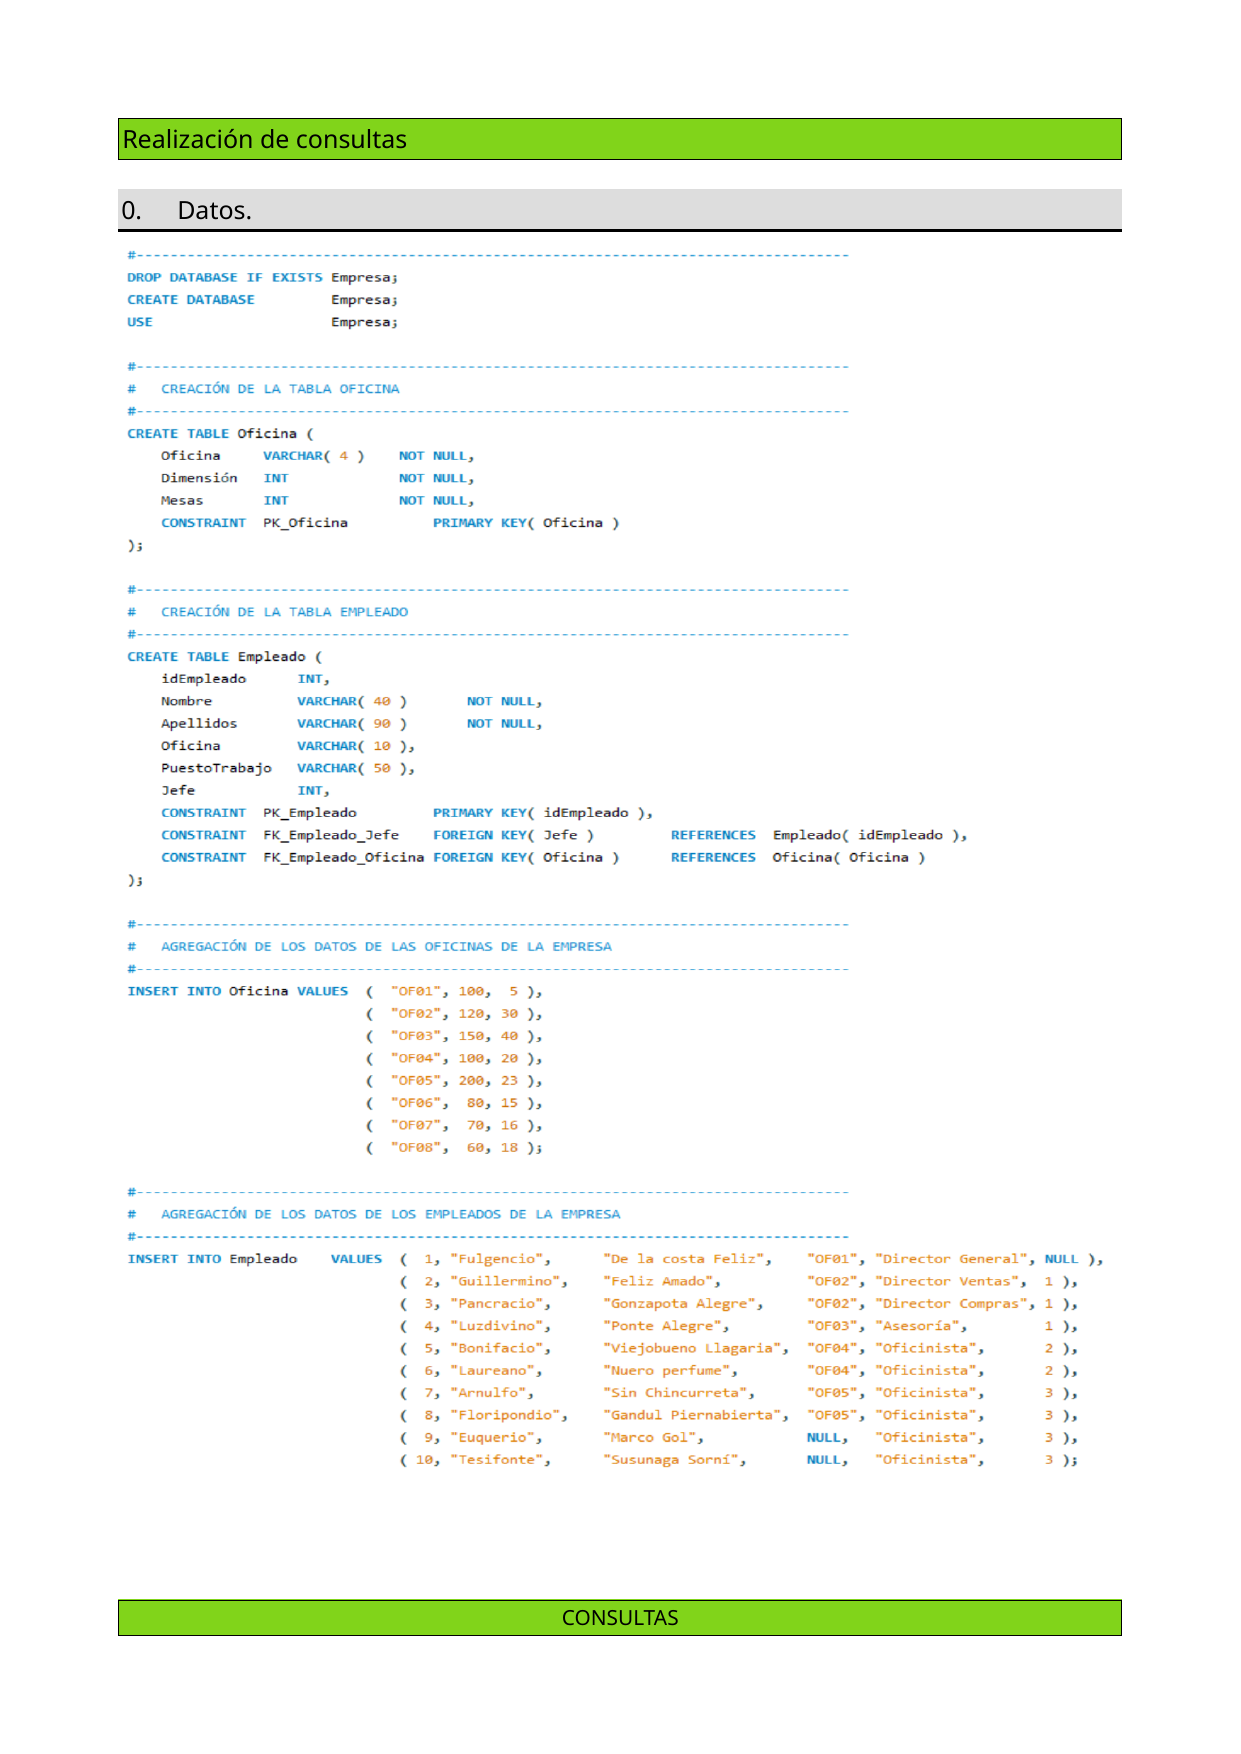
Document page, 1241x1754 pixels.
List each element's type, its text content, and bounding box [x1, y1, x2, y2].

picture [120, 244, 1112, 1476]
text 0. Datos. [118, 189, 1122, 229]
